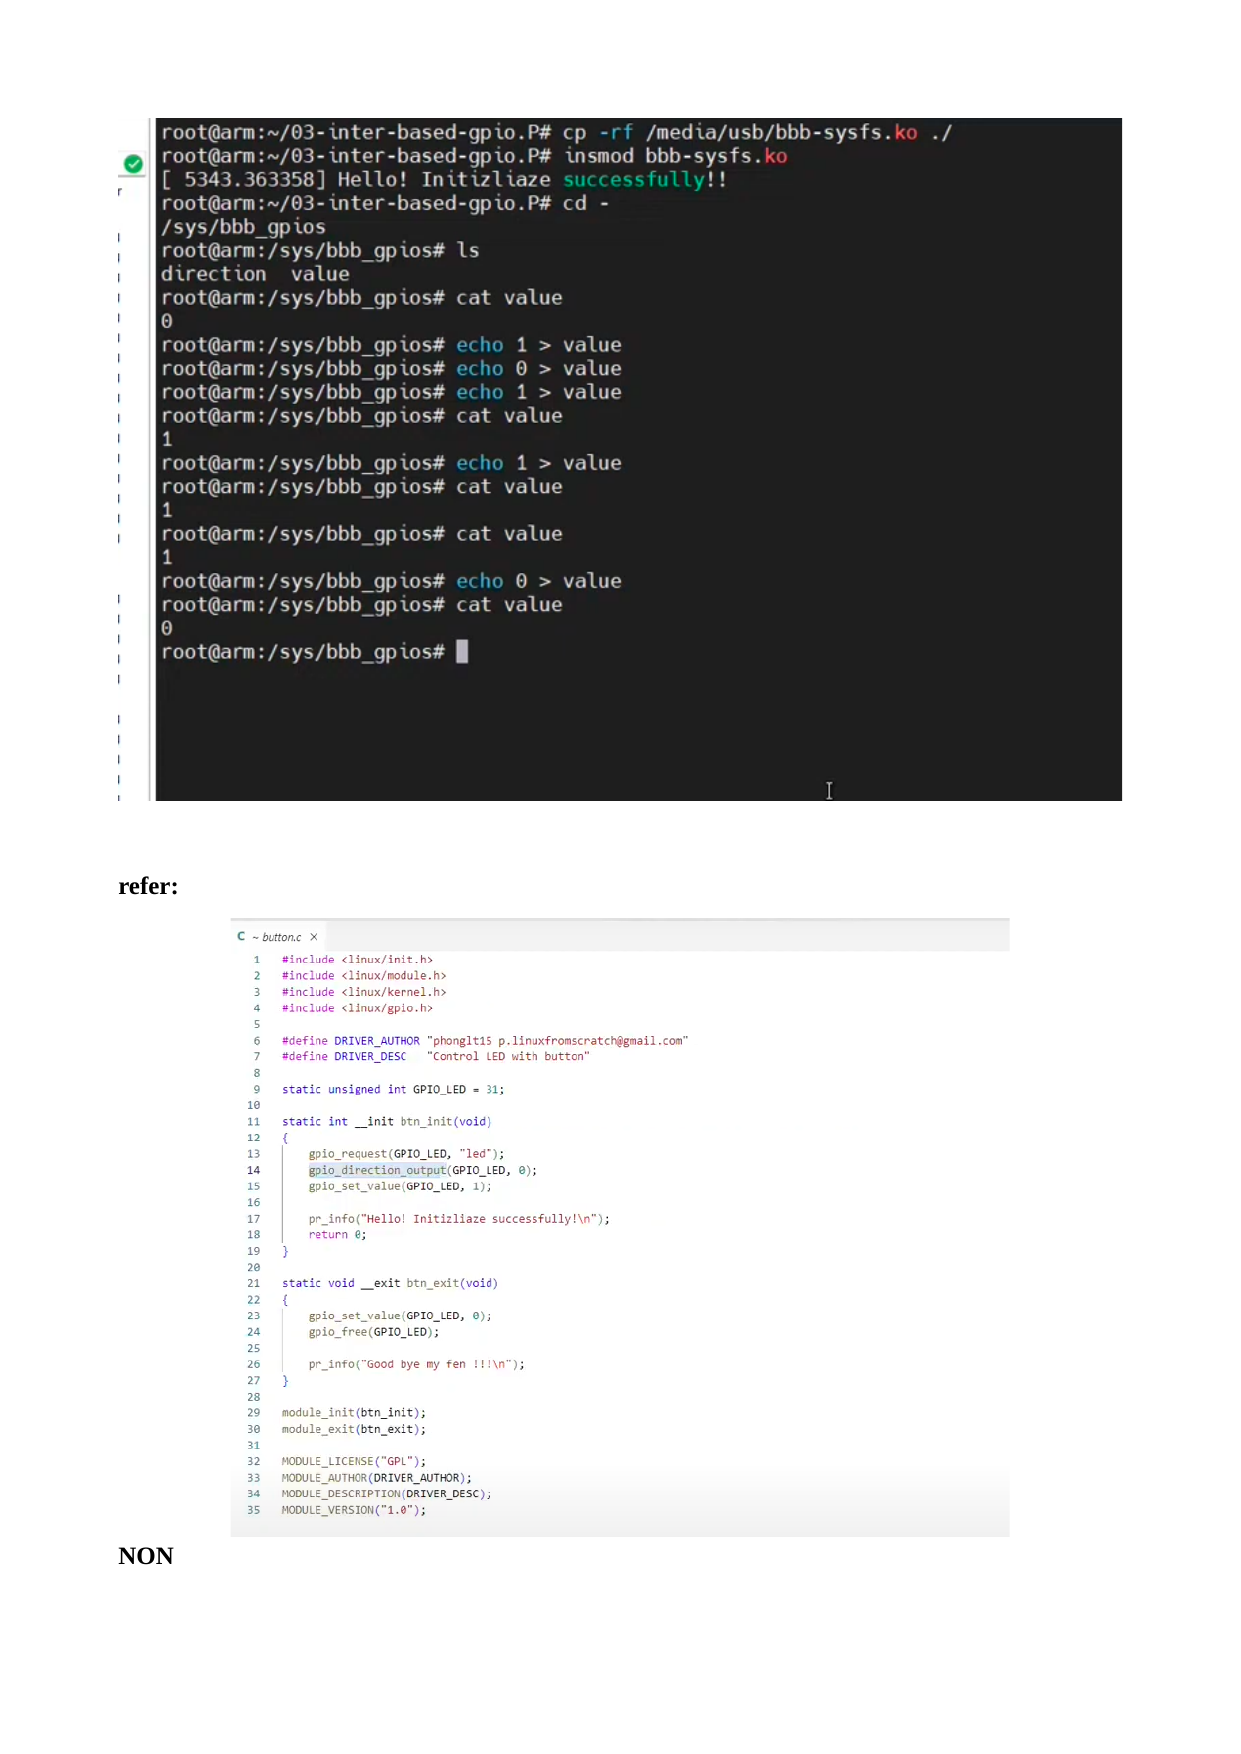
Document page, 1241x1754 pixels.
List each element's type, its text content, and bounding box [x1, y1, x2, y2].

picture [118, 118, 1123, 801]
text NON [118, 919, 1122, 1570]
picture [230, 918, 1010, 1537]
text refer: [118, 801, 1122, 900]
